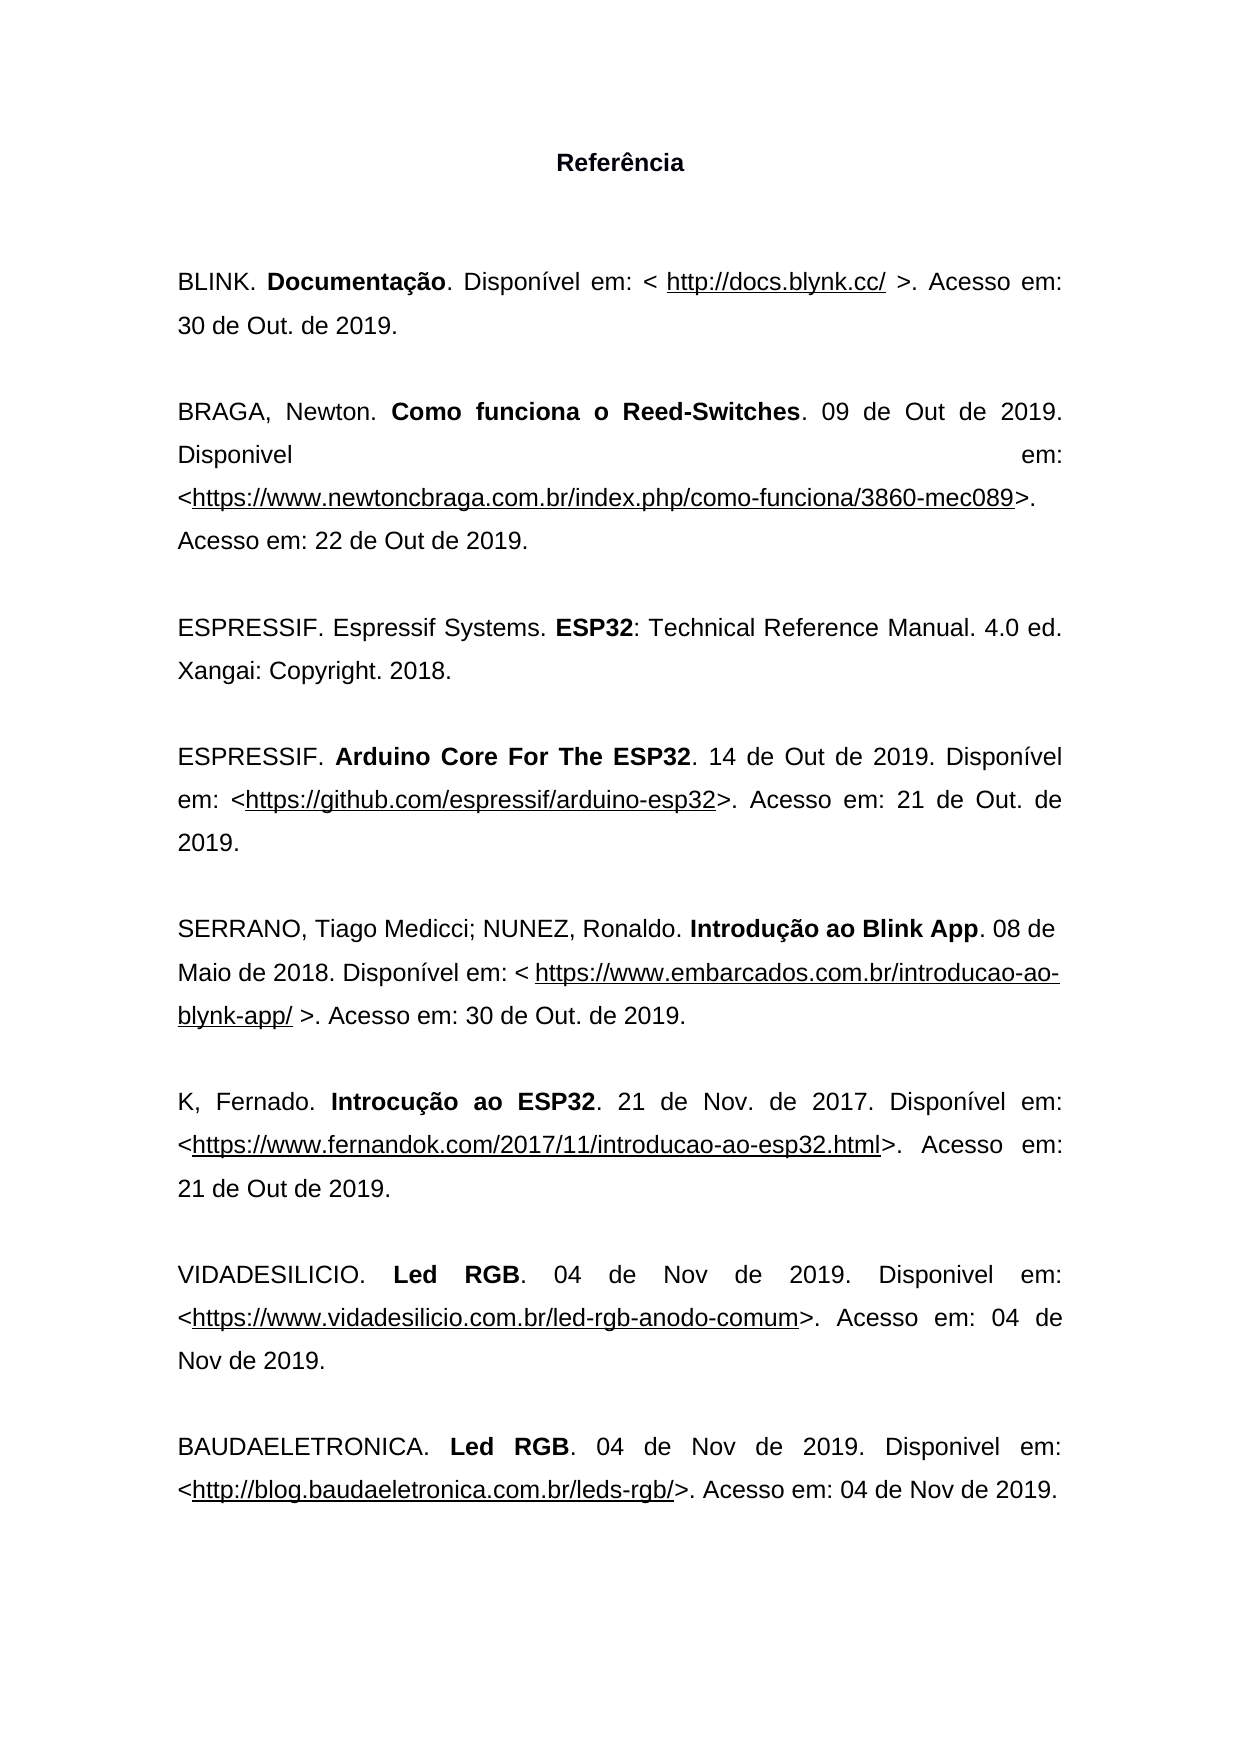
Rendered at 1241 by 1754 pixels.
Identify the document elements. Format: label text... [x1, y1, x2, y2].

text ESPRESSIF. Espressif Systems. ESP32: Technical Reference Manual. 4.0 ed. Xangai: Copyright. 2018. [177, 613, 1063, 684]
text BLINK. Documentação. Disponível em: < http://docs.blynk.cc/ >. Acesso em: 30 de Out. de 2019. [177, 267, 1063, 339]
text BRAGA, Newton. Como funciona o Reed-Switches. 09 de Out de 2019. Disponivel em: <https://www.newtoncbraga.com.br/index.php/como-funciona/3860-mec089>. Acesso em: 22 de Out de 2019. [177, 397, 1063, 555]
text K, Fernado. Introcução ao ESP32. 21 de Nov. de 2017. Disponível em: <https://www.fernandok.com/2017/11/introducao-ao-esp32.html>. Acesso em: 21 de Out de 2019. [177, 1087, 1063, 1202]
text ESPRESSIF. Arduino Core For The ESP32. 14 de Out de 2019. Disponível em: <https://github.com/espressif/arduino-esp32>. Acesso em: 21 de Out. de 2019. [177, 742, 1063, 857]
text SERRANO, Tiago Medicci; NUNEZ, Ronaldo. Introdução ao Blink App. 08 de Maio de 2018. Disponível em: < https://www.embarcados.com.br/introducao-ao-blynk-app/ >. Acesso em: 30 de Out. de 2019. [177, 914, 1063, 1030]
text BAUDAELETRONICA. Led RGB. 04 de Nov de 2019. Disponivel em: <http://blog.baudaeletronica.com.br/leds-rgb/>. Acesso em: 04 de Nov de 2019. [177, 1432, 1063, 1504]
text VIDADESILICIO. Led RGB. 04 de Nov de 2019. Disponivel em: <https://www.vidadesilicio.com.br/led-rgb-anodo-comum>. Acesso em: 04 de Nov de 2019. [177, 1260, 1063, 1375]
text Referência [177, 148, 1063, 176]
